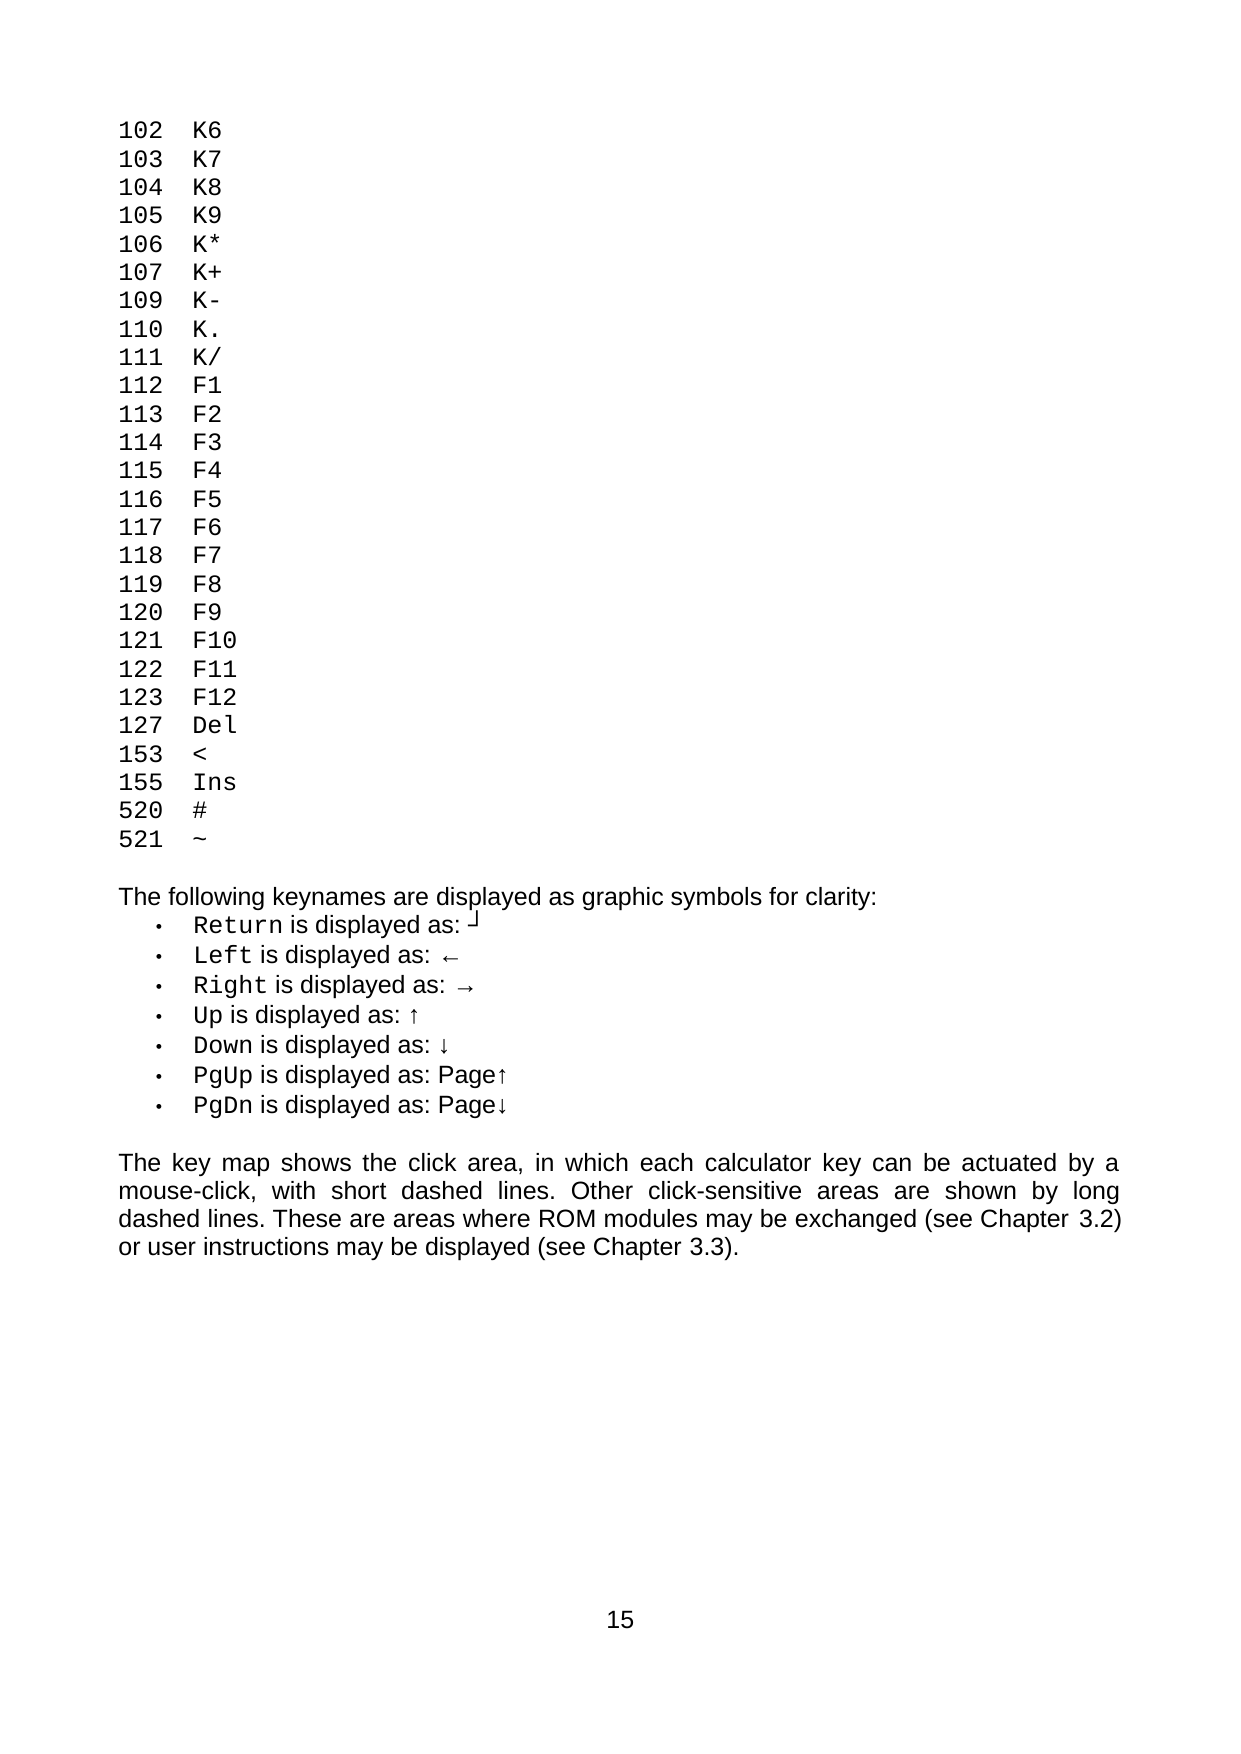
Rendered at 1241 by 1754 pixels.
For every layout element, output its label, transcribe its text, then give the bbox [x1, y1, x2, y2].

text 127 Del [118, 713, 1122, 741]
text 119 F8 [118, 571, 1122, 600]
list PgUp is displayed as: Page↑ [156, 1061, 1122, 1091]
text 110 K. [118, 316, 1122, 345]
list Left is displayed as: ← [156, 941, 1122, 971]
text 113 F2 [118, 401, 1122, 430]
text 111 K/ [118, 345, 1122, 373]
text 105 K9 [118, 203, 1122, 231]
list Return is displayed as: ┘ [156, 911, 1122, 941]
text 117 F6 [118, 515, 1122, 543]
text 102 K6 [118, 118, 1122, 146]
text 118 F7 [118, 543, 1122, 571]
text 104 K8 [118, 175, 1122, 203]
text 107 K+ [118, 260, 1122, 288]
text 120 F9 [118, 600, 1122, 628]
text 112 F1 [118, 373, 1122, 401]
text 123 F12 [118, 685, 1122, 713]
text 106 K* [118, 231, 1122, 260]
text 122 F11 [118, 656, 1122, 685]
text 103 K7 [118, 146, 1122, 175]
text 109 K- [118, 288, 1122, 316]
text 155 Ins [118, 770, 1122, 798]
text The key map shows the click area, in which each calculator key can be actuated by a mouse-click, with short dashed lines. Other click-sensitive areas are shown by long dashed lines. These are areas where ROM modules may be exchanged (see Chapter 3.2) or user instructions may be displayed (see Chapter 3.3). [118, 1149, 1122, 1261]
text 521 ~ [118, 826, 1122, 855]
text The following keynames are displayed as graphic symbols for clarity: [118, 883, 1122, 911]
text 115 F4 [118, 458, 1122, 486]
list Up is displayed as: ↑ [156, 1001, 1122, 1031]
text 121 F10 [118, 628, 1122, 656]
text 116 F5 [118, 486, 1122, 515]
text 114 F3 [118, 430, 1122, 458]
list Right is displayed as: → [156, 971, 1122, 1001]
text 153 < [118, 741, 1122, 770]
list Down is displayed as: ↓ [156, 1031, 1122, 1061]
list PgDn is displayed as: Page↓ [156, 1091, 1122, 1121]
text 520 # [118, 798, 1122, 826]
